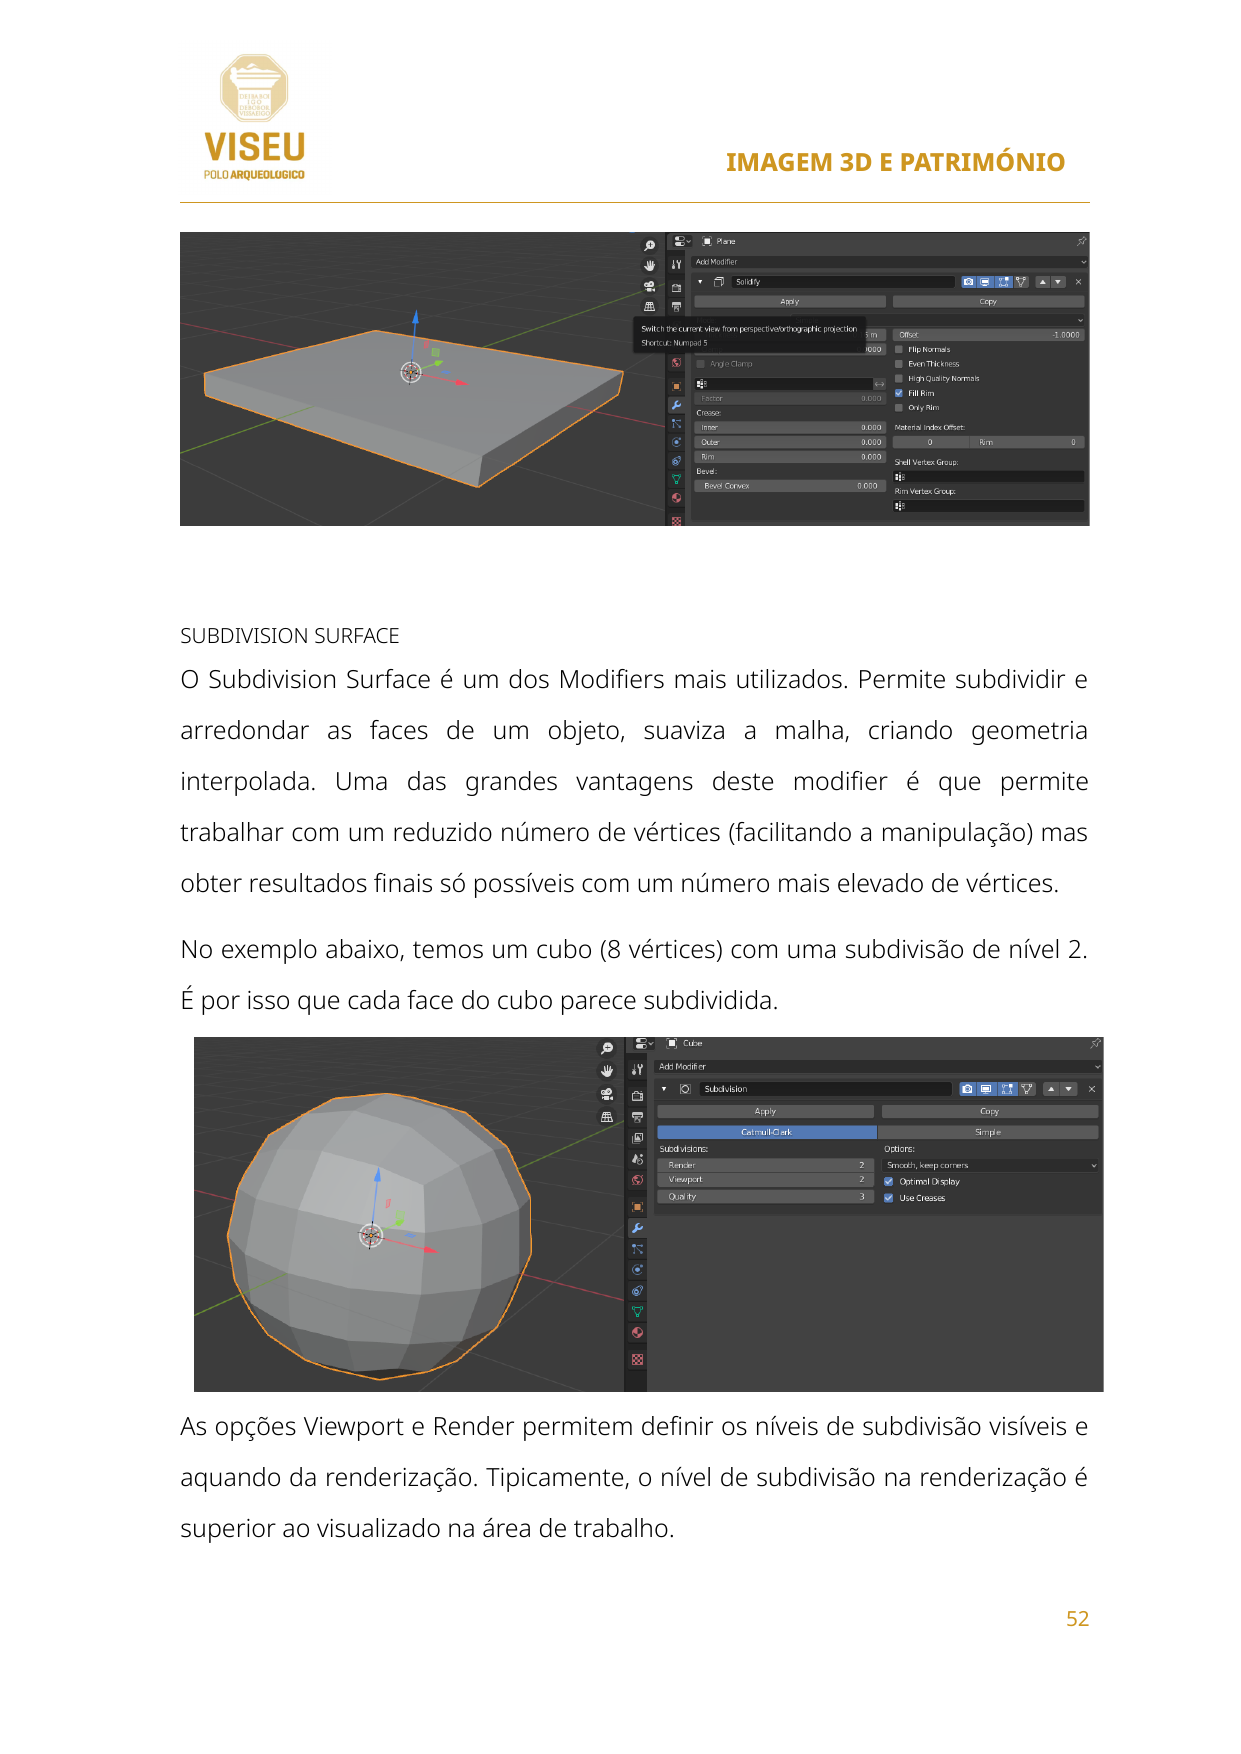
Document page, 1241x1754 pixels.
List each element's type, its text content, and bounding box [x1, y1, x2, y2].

subtitle Subdivision Surface [180, 621, 1090, 649]
text No exemplo abaixo, temos um cubo (8 vértices) com uma subdivisão de nível 2. É por isso que cada face do cubo parece subdividida. [180, 932, 1090, 1017]
text O Subdivision Surface é um dos Modifiers mais utilizados. Permite subdividir e arredondar as faces de um objeto, suaviza a malha, criando geometria interpolada. Uma das grandes vantagens deste modifier é que permite trabalhar com um reduzido número de vértices (facilitando a manipulação) mas obter resultados finais só possíveis com um número mais elevado de vértices. [180, 662, 1090, 900]
picture [194, 1037, 1104, 1392]
text As opções Viewport e Render permitem definir os níveis de subdivisão visíveis e aquando da renderização. Tipicamente, o nível de subdivisão na renderização é superior ao visualizado na área de trabalho. [180, 1048, 1090, 1545]
picture [180, 232, 1090, 526]
